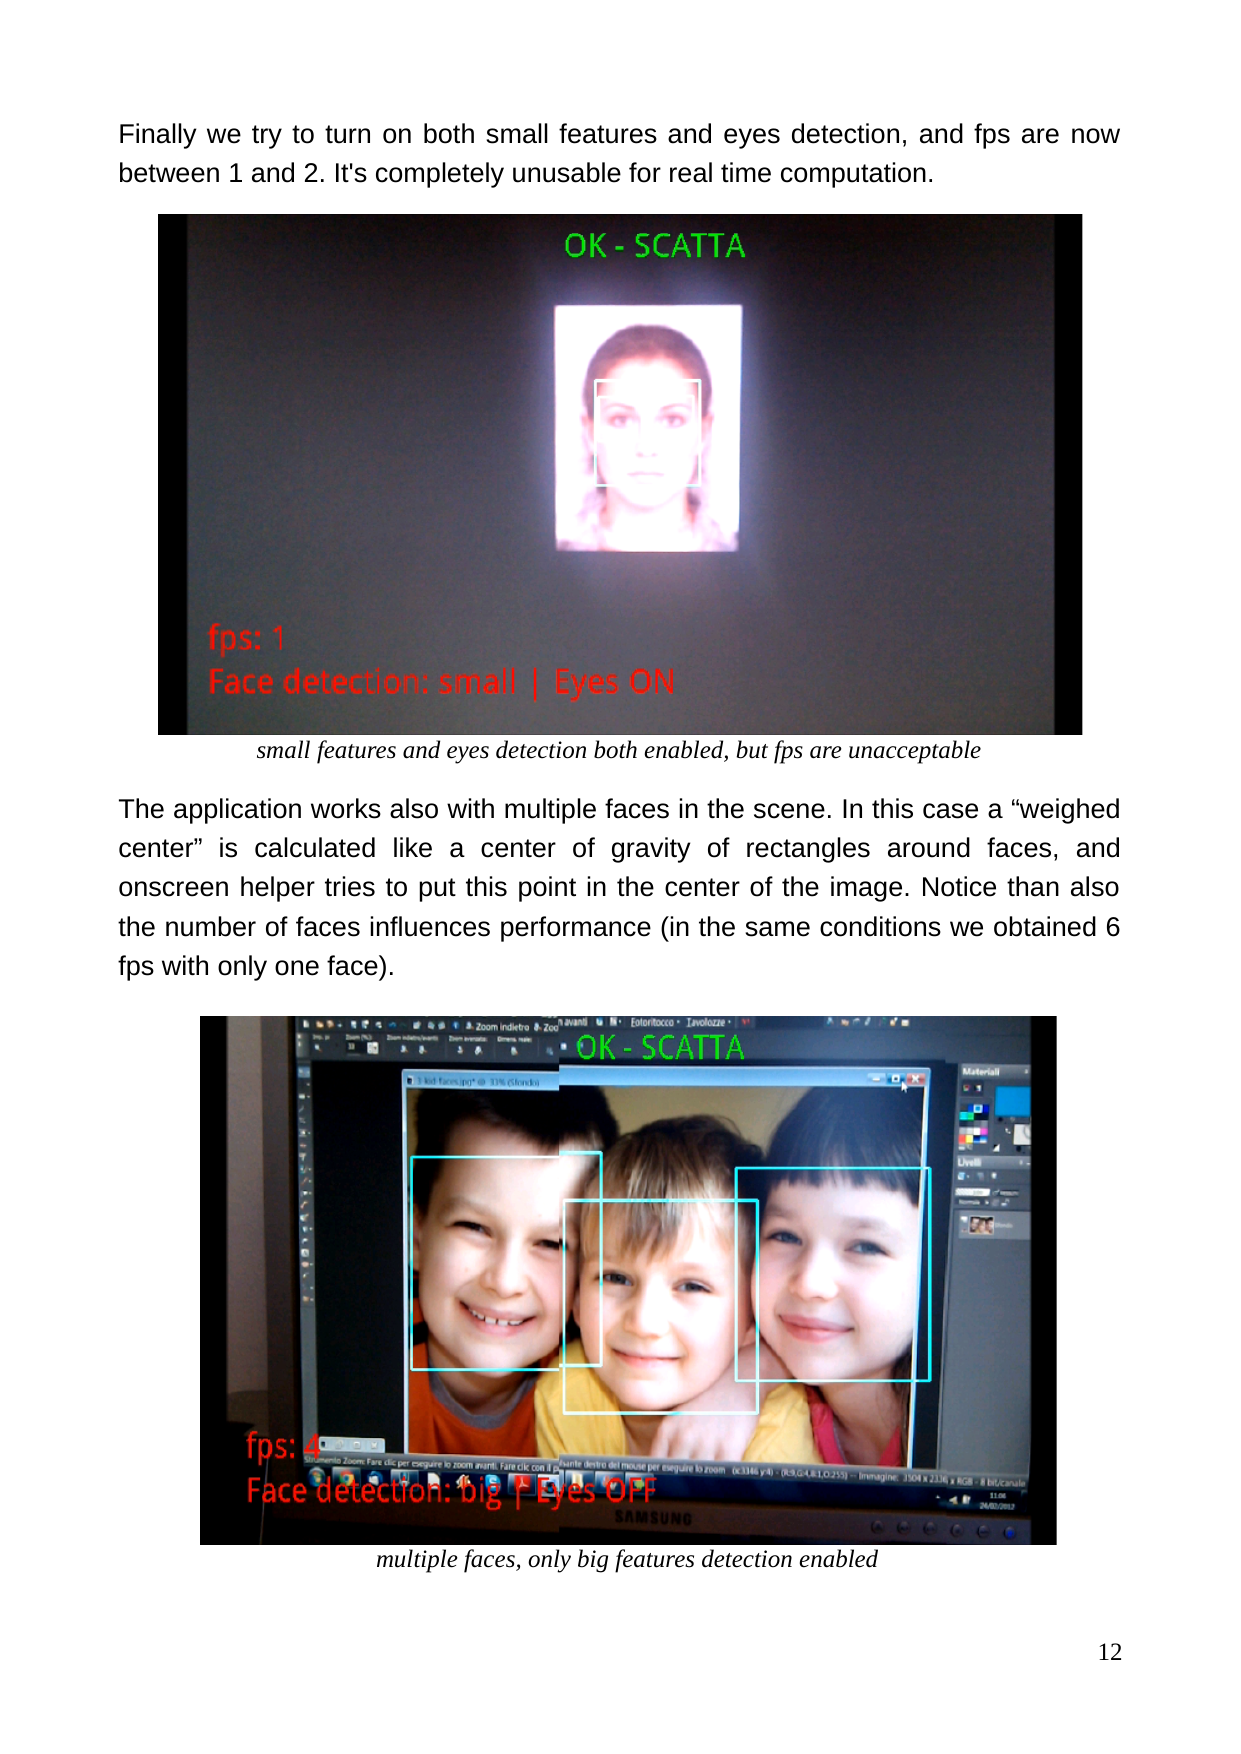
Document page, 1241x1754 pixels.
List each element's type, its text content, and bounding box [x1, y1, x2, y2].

text Finally we try to turn on both small features and eyes detection, and fps are now between 1 and 2. It's completely unusable for real time computation. [118, 118, 1122, 188]
text multiple faces, only big features detection enabled [200, 1545, 1056, 1573]
picture [158, 214, 1083, 735]
picture [200, 1016, 1057, 1545]
text The application works also with multiple faces in the scene. In this case a “weighed center” is calculated like a center of gravity of rectangles around faces, and onscreen helper tries to put this point in the center of the image. Notice than also the number of faces influences performance (in the same conditions we obtained 6 fps with only one face). [118, 202, 1122, 981]
text small features and eyes detection both enabled, but fps are unacceptable [158, 735, 1082, 763]
